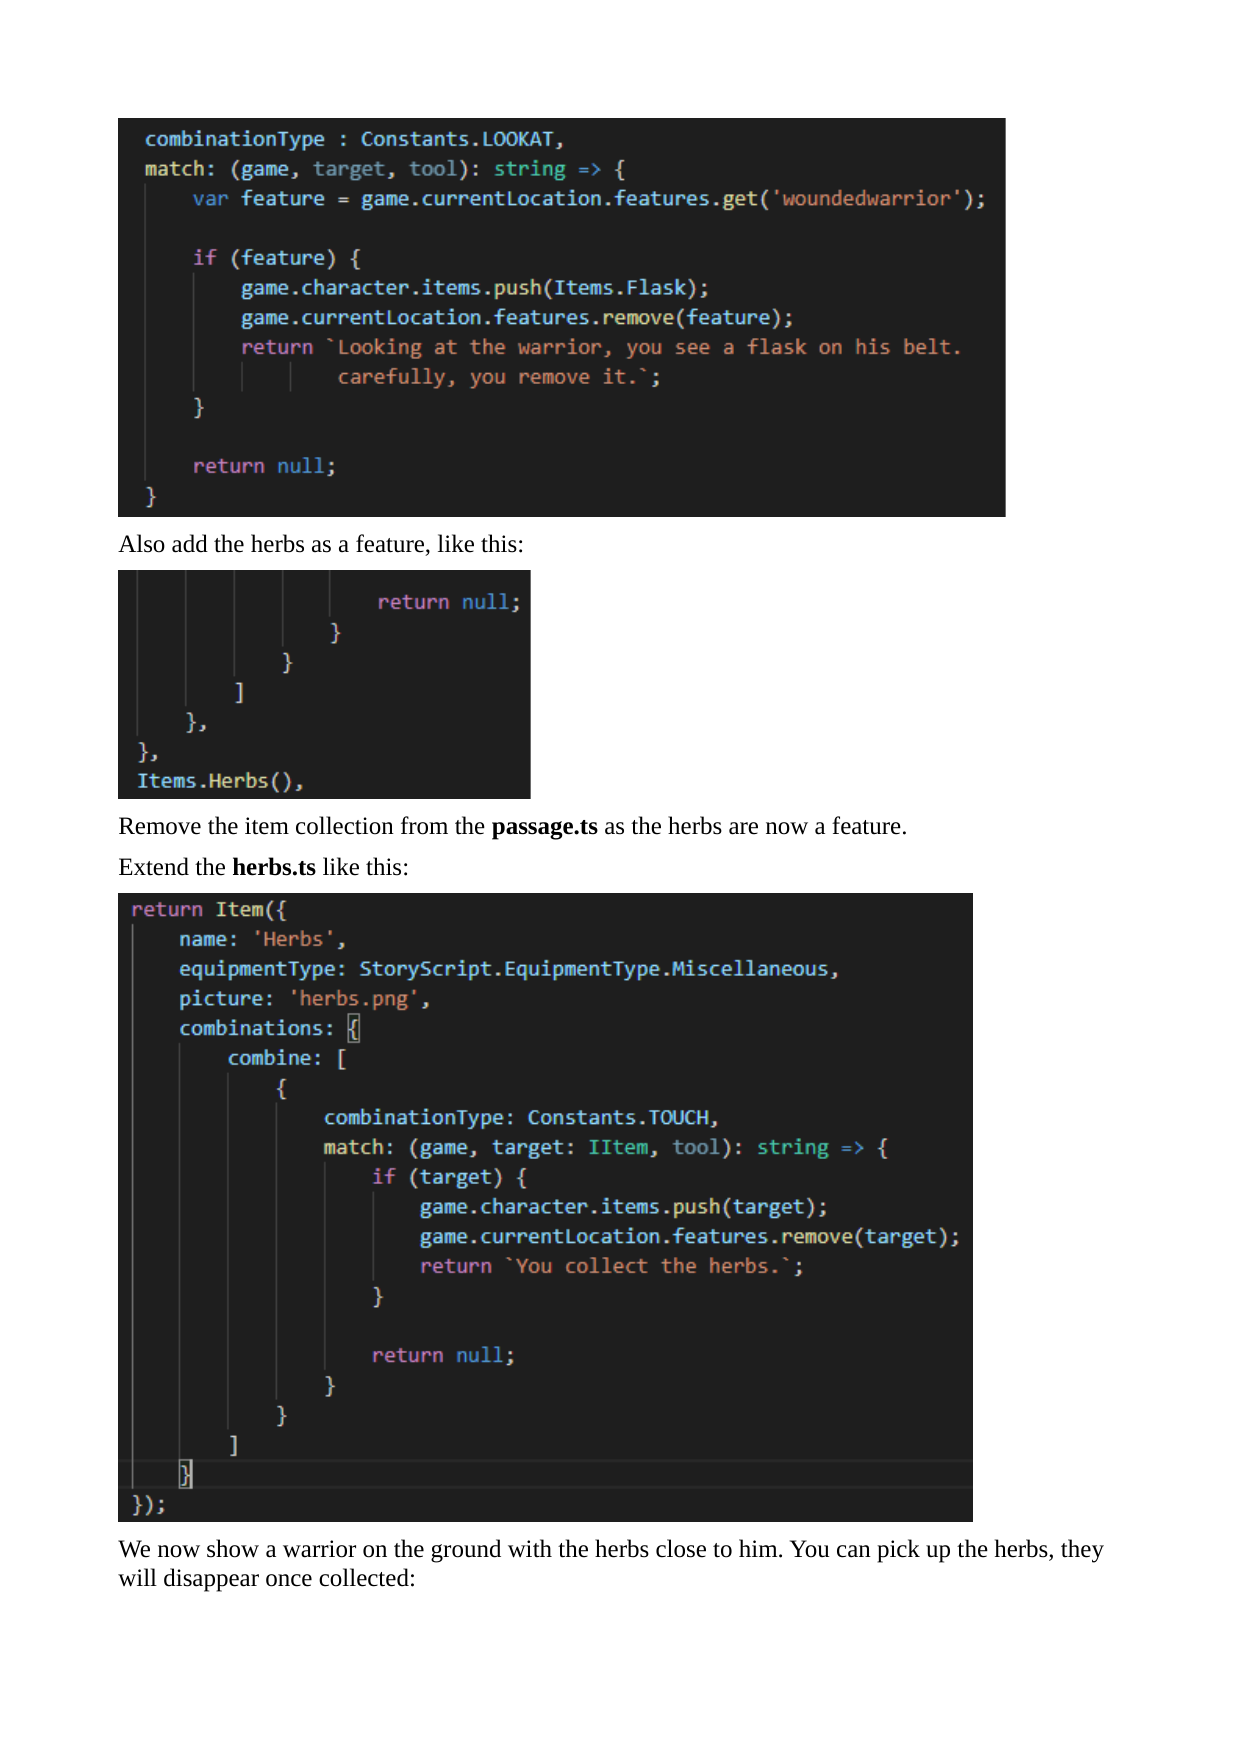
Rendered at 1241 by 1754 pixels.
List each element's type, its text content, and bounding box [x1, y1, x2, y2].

text Extend the herbs.ts like this: [118, 852, 1122, 881]
text Also add the herbs as a feature, like this: [118, 529, 1122, 558]
text Remove the item collection from the passage.ts as the herbs are now a feature. [118, 811, 1122, 840]
text We now show a warrior on the ground with the herbs close to him. You can pick up the herbs, they will disappear once collected: [118, 1534, 1122, 1592]
